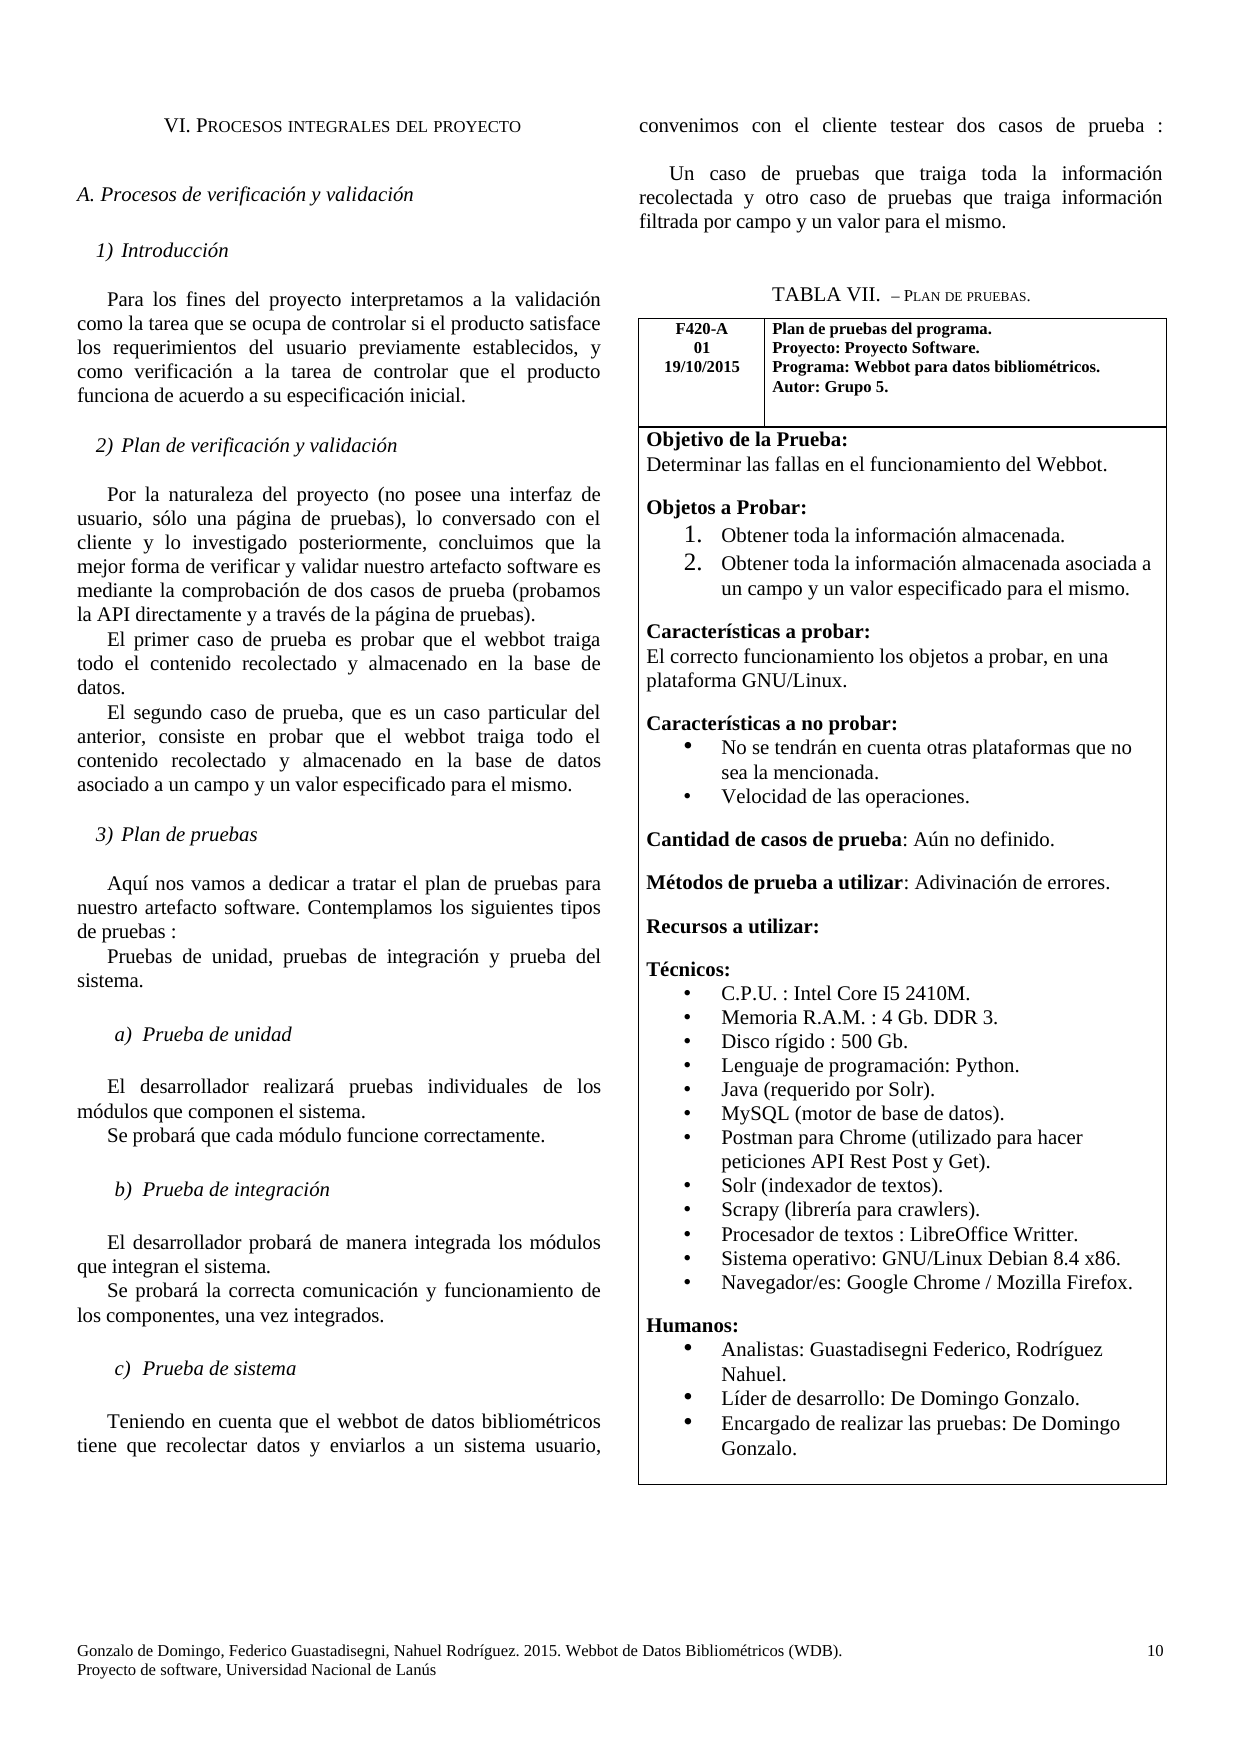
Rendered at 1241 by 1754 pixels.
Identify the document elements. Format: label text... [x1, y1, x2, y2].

subtitle Procesos de verificación y validación [77, 182, 601, 206]
text Para los fines del proyecto interpretamos a la validación como la tarea que se ocupa de controlar si el producto satisface los requerimientos del usuario previamente establecidos, y como verificación a la tarea de controlar que el producto funciona de acuerdo a su especificación inicial. [77, 287, 601, 407]
subtitle Procesos integrales del proyecto [77, 112, 601, 137]
list – Plan de pruebas. [639, 284, 1163, 305]
text Se probará la correcta comunicación y funcionamiento de los componentes, una vez integrados. [77, 1278, 601, 1327]
table_cell Objetivo de la Prueba: Determinar las fallas en el funcionamiento del Webbot. Objetos a Probar: Obtener toda la información almacenada. Obtener toda la información almacenada asociada a un campo y un valor especificado para el mismo. Características a probar: El correcto funcionamiento los objetos a probar, en una plataforma GNU/Linux. Características a no probar: No se tendrán en cuenta otras plataformas que no sea la mencionada. Velocidad de las operaciones. Cantidad de casos de prueba: Aún no definido. Métodos de prueba a utilizar: Adivinación de errores. Recursos a utilizar: Técnicos: C.P.U. : Intel Core I5 2410M. Memoria R.A.M. : 4 Gb. DDR 3. Disco rígido : 500 Gb. Lenguaje de programación: Python. Java (requerido por Solr). MySQL (motor de base de datos). Postman para Chrome (utilizado para hacer peticiones API Rest Post y Get). Solr (indexador de textos). Scrapy (librería para crawlers). Procesador de textos : LibreOffice Writter. Sistema operativo: GNU/Linux Debian 8.4 x86. Navegador/es: Google Chrome / Mozilla Firefox. Humanos: Analistas: Guastadisegni Federico, Rodríguez Nahuel. Líder de desarrollo: De Domingo Gonzalo. Encargado de realizar las pruebas: De Domingo Gonzalo. [639, 428, 1166, 1484]
text Aquí nos vamos a dedicar a tratar el plan de pruebas para nuestro artefacto software. Contemplamos los siguientes tipos de pruebas : [77, 871, 601, 943]
text Por la naturaleza del proyecto (no posee una interfaz de usuario, sólo una página de pruebas), lo conversado con el cliente y lo investigado posteriormente, concluimos que la mejor forma de verificar y validar nuestro artefacto software es mediante la comprobación de dos casos de prueba (probamos la API directamente y a través de la página de pruebas). [77, 482, 601, 626]
text El desarrollador realizará pruebas individuales de los módulos que componen el sistema. [77, 1074, 601, 1123]
subtitle Prueba de sistema [77, 1356, 601, 1380]
text convenimos con el cliente testear dos casos de prueba : [639, 112, 1163, 161]
subtitle Plan de pruebas [77, 821, 601, 846]
subtitle Prueba de unidad [77, 1022, 601, 1046]
subtitle Prueba de integración [77, 1177, 601, 1201]
text Pruebas de unidad, pruebas de integración y prueba del sistema. [77, 944, 601, 992]
subtitle Introducción [77, 237, 601, 262]
subtitle Plan de verificación y validación [77, 432, 601, 457]
text El desarrollador probará de manera integrada los módulos que integran el sistema. [77, 1230, 601, 1278]
text El primer caso de prueba es probar que el webbot traiga todo el contenido recolectado y almacenado en la base de datos. [77, 627, 601, 699]
table_header F420-A 01 19/10/2015 [639, 319, 764, 426]
text Un caso de pruebas que traiga toda la información recolectada y otro caso de pruebas que traiga información filtrada por campo y un valor para el mismo. [639, 161, 1163, 233]
text Se probará que cada módulo funcione correctamente. [77, 1123, 601, 1147]
text El segundo caso de prueba, que es un caso particular del anterior, consiste en probar que el webbot traiga todo el contenido recolectado y almacenado en la base de datos asociado a un campo y un valor especificado para el mismo. [77, 700, 601, 796]
table_header Plan de pruebas del programa. Proyecto: Proyecto Software. Programa: Webbot para datos bibliométricos. Autor: Grupo 5. [765, 319, 1166, 426]
text Teniendo en cuenta que el webbot de datos bibliométricos tiene que recolectar datos y enviarlos a un sistema usuario, [77, 1409, 601, 1457]
